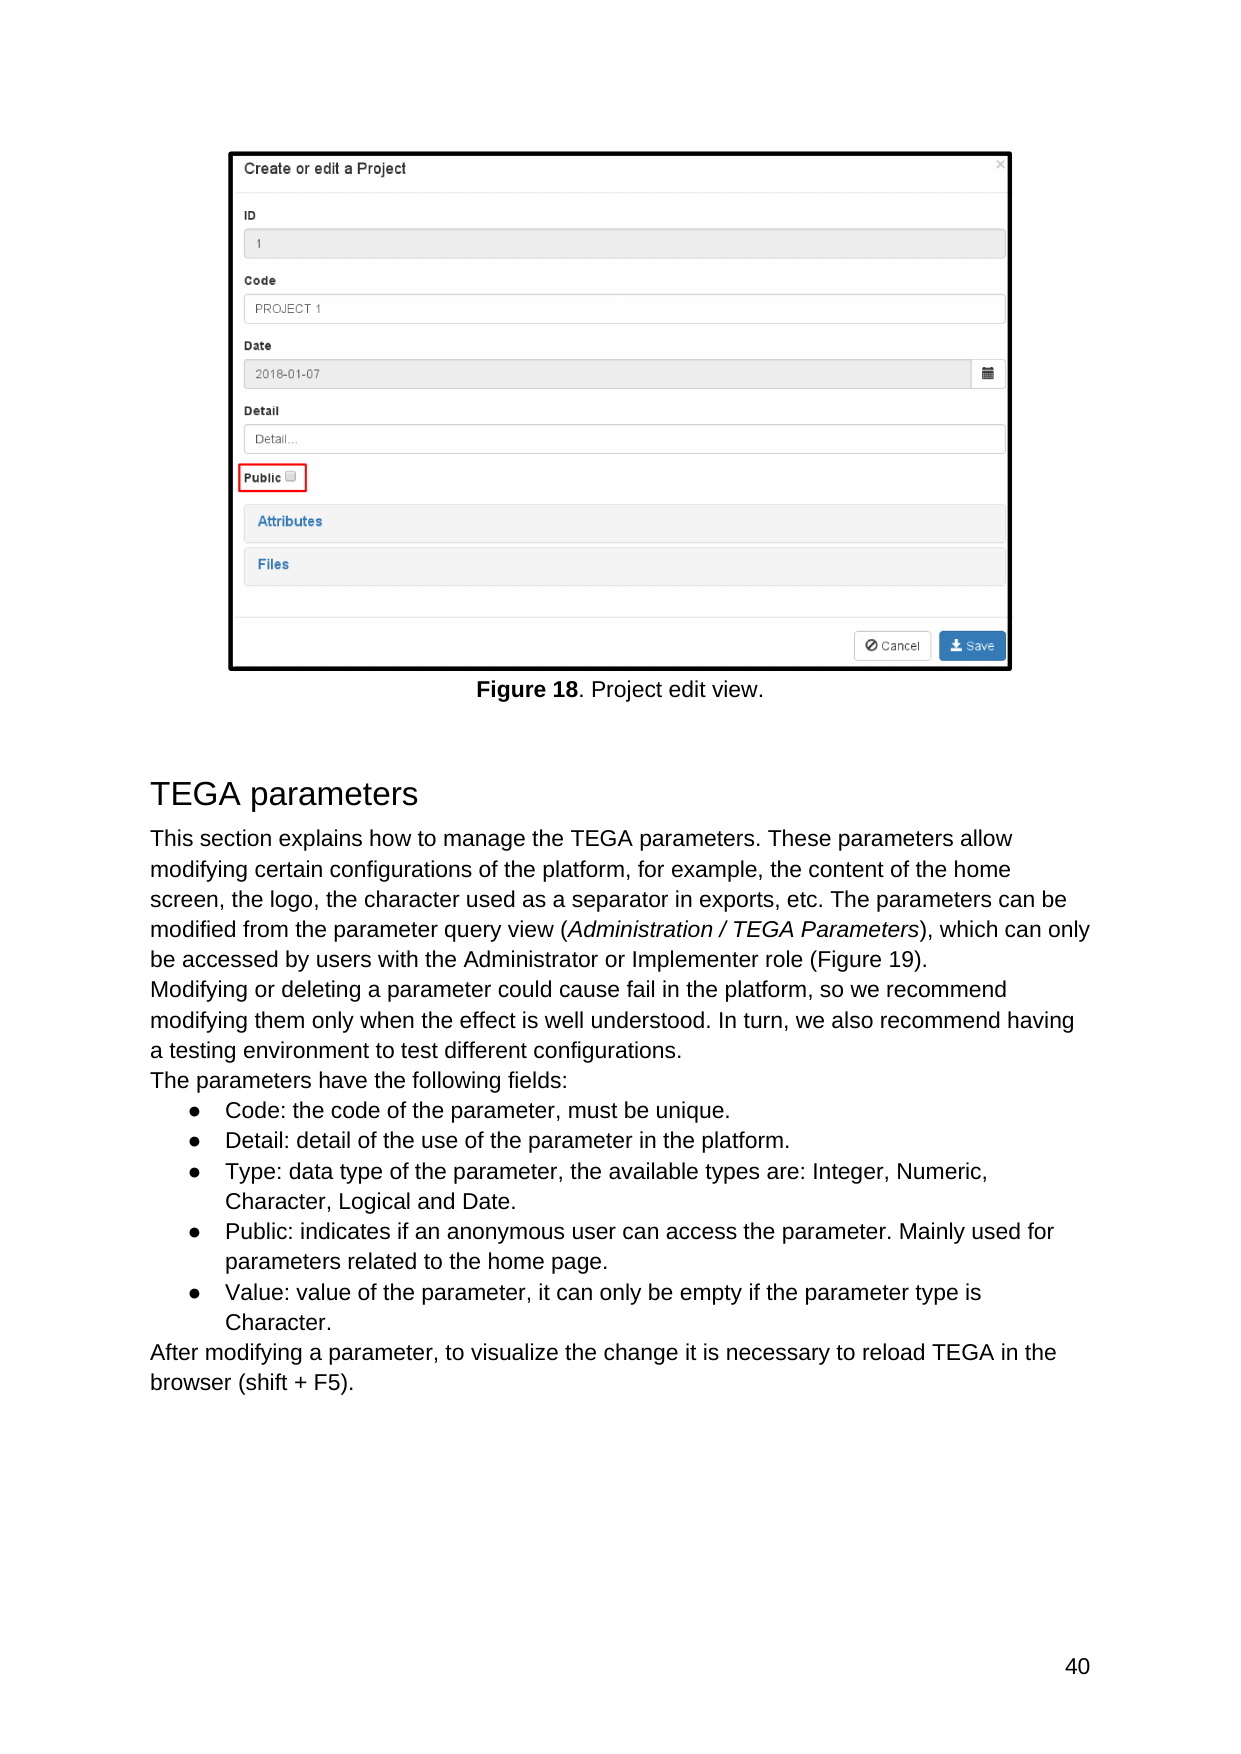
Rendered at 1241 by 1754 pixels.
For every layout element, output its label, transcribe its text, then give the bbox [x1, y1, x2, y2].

text Figure 18. Project edit view. [150, 676, 1090, 703]
text This section explains how to manage the TEGA parameters. These parameters allow modifying certain configurations of the platform, for example, the content of the home screen, the logo, the character used as a separator in exports, etc. The parameters can be modified from the parameter query view (Administration / TEGA Parameters), which can only be accessed by users with the Administrator or Implementer role (Figure 19). [150, 825, 1090, 972]
list Public: indicates if an anonymous user can access the parameter. Mainly used for parameters related to the home page. [187, 1218, 1090, 1274]
list Value: value of the parameter, it can only be empty if the parameter type is Character. [187, 1278, 1090, 1335]
list Detail: detail of the use of the parameter in the platform. [187, 1127, 1090, 1154]
picture [226, 150, 1014, 673]
list Code: the code of the parameter, must be unique. [187, 1097, 1090, 1123]
list Type: data type of the parameter, the available types are: Integer, Numeric, Character, Logical and Date. [187, 1158, 1090, 1214]
text The parameters have the following fields: [150, 1067, 1090, 1093]
text Modifying or deleting a parameter could cause fail in the platform, so we recommend modifying them only when the effect is well understood. In turn, we also recommend having a testing environment to test different configurations. [150, 976, 1090, 1063]
text After modifying a parameter, to visualize the change it is necessary to reload TEGA in the browser (shift + F5). [150, 1339, 1090, 1395]
subtitle TEGA parameters [150, 774, 1090, 813]
